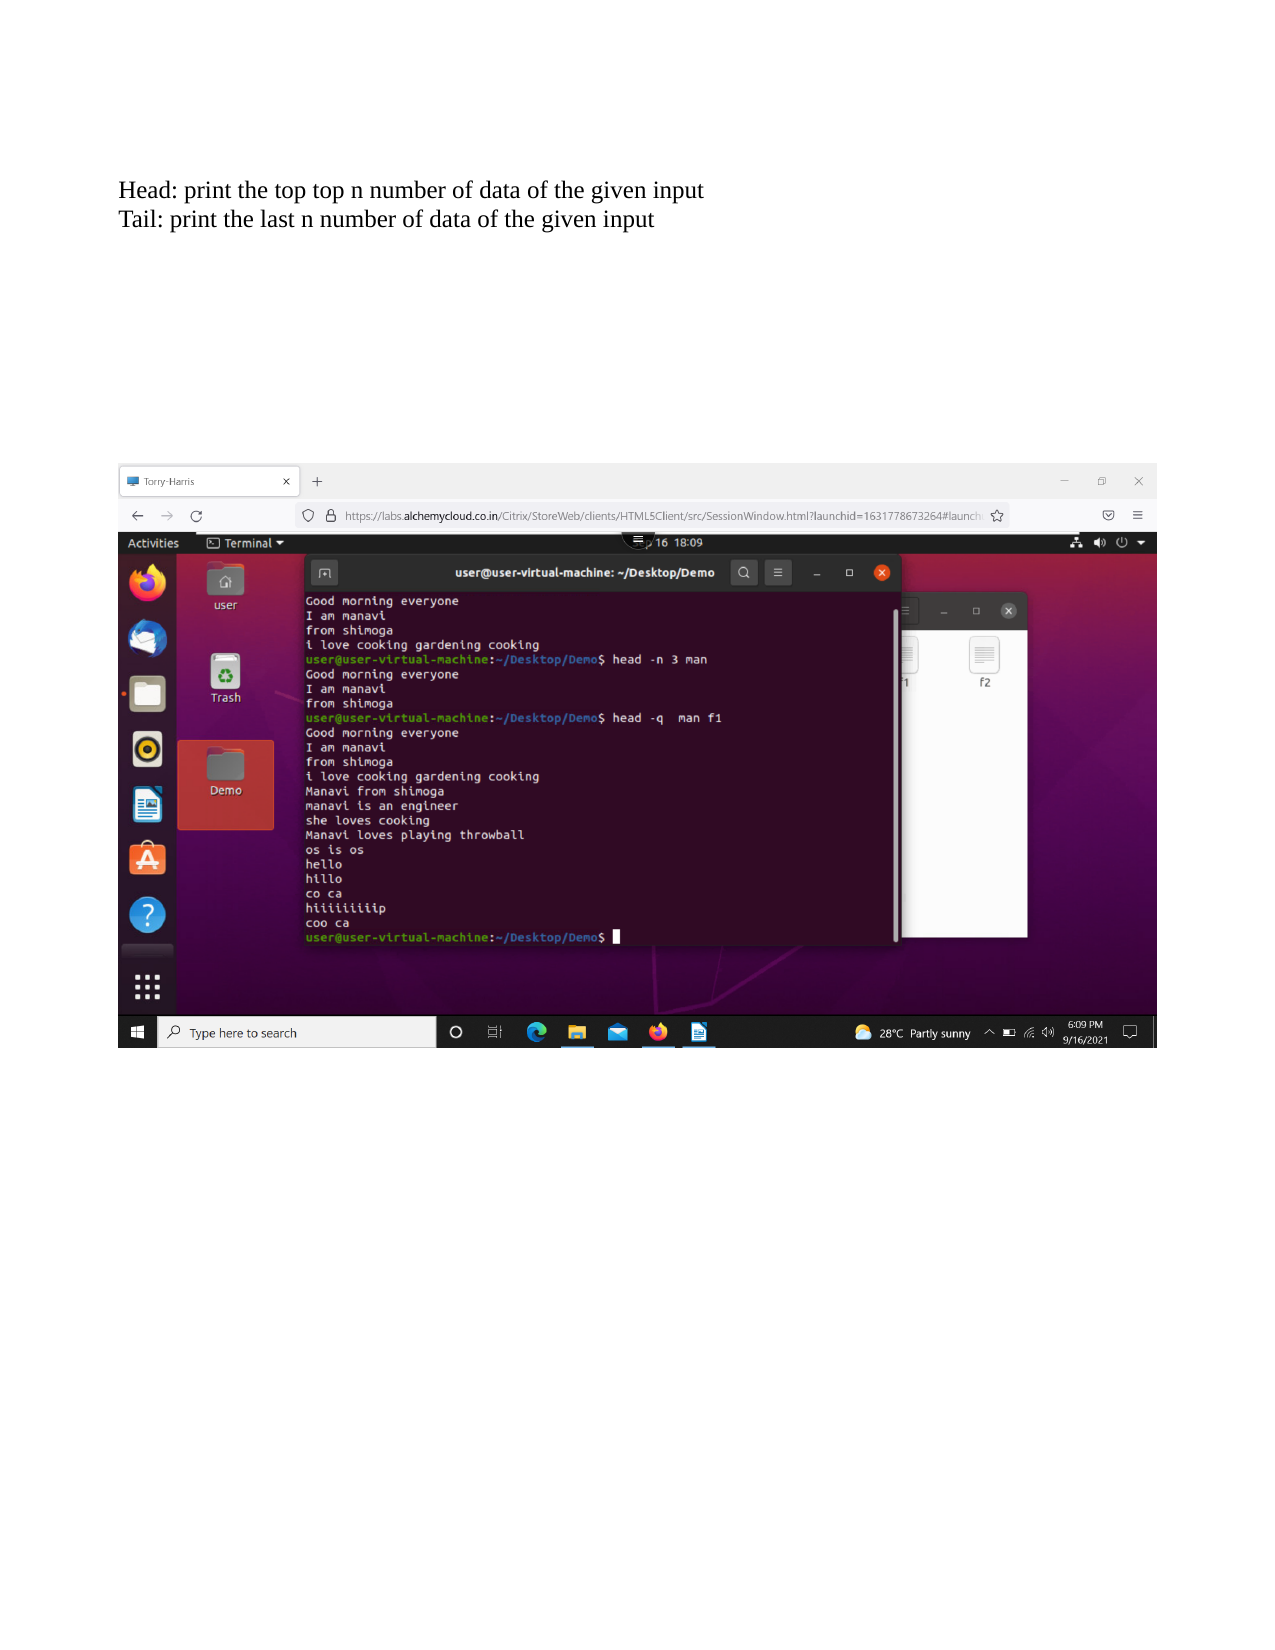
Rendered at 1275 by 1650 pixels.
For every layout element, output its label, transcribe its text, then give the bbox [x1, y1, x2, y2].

picture [118, 463, 1157, 1048]
text Head: print the top top n number of data of the given input [118, 176, 1157, 204]
text Tail: print the last n number of data of the given input [118, 204, 1157, 233]
